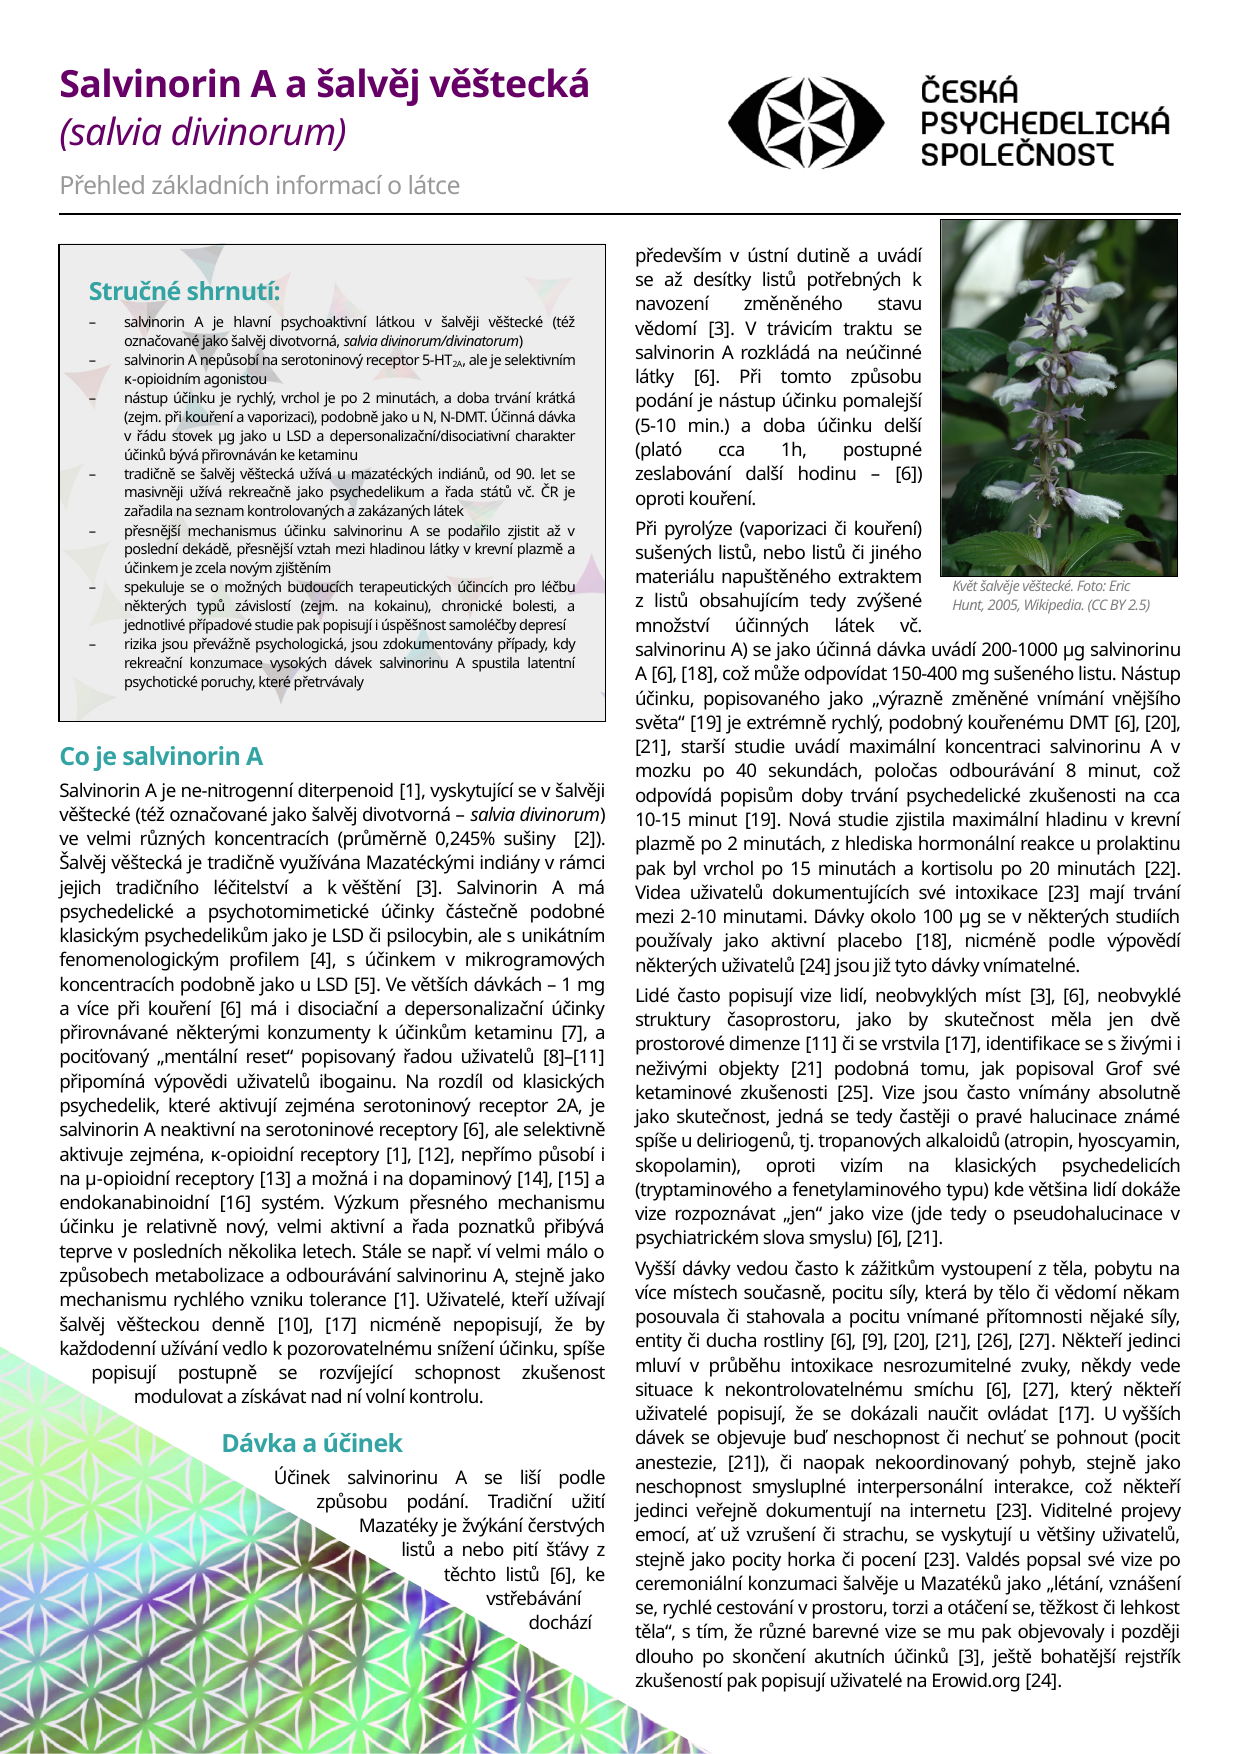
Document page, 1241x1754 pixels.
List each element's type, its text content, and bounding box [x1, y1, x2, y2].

subtitle Co je salvinorin A [59, 740, 605, 772]
title Salvinorin A a šalvěj věštecká (salvia divinorum) [59, 59, 686, 156]
text Vyšší dávky vedou často k zážitkům vystoupení z těla, pobytu na více místech současně, pocitu síly, která by tělo či vědomí někam posouvala či stahovala a pocitu vnímané přítomnosti nějaké síly, entity či ducha rostliny [6], [9], [20], [21], [26], [27]. Někteří jedinci mluví v průběhu intoxikace nesrozumitelné zvuky, někdy vede situace k nekontrolovatelnému smíchu [6], [27], který někteří uživatelé popisují, že se dokázali naučit ovládat [17]. U vyšších dávek se objevuje buď neschopnost či nechuť se pohnout (pocit anestezie, [21]), či naopak nekoordinovaný pohyb, stejně jako neschopnost smysluplné interpersonální interakce, což někteří jedinci veřejně dokumentují na internetu [23]. Viditelné projevy emocí, ať už vzrušení či strachu, se vyskytují u většiny uživatelů, stejně jako pocity horka či pocení [23]. Valdés popsal své vize po ceremoniální konzumaci šalvěje u Mazatéků jako „létání, vznášení se, rychlé cestování v prostoru, torzi a otáčení se, těžkost či lehkost těla“, s tím, že různé barevné vize se mu pak objevovaly i později dlouho po skončení akutních účinků [3], ještě bohatější rejstřík zkušeností pak popisují uživatelé na Erowid.org [24]. [635, 1129, 1181, 1566]
subtitle Dávka a účinek [59, 1427, 605, 1459]
picture [686, 41, 1216, 207]
picture [941, 220, 1177, 576]
text Salvinorin A je ne-nitrogenní diterpenoid [1], vyskytující se v šalvěji věštecké (též označované jako šalvěj divotvorná – salvia divinorum) ve velmi různých koncentracích (průměrně 0,245% sušiny [2]). Šalvěj věštecká je tradičně využívána Mazatéckými indiány v rámci jejich tradičního léčitelství a k věštění [3]. Salvinorin A má psychedelické a psychotomimetické účinky částečně podobné klasickým psychedelikům jako je LSD či psilocybin, ale s unikátním fenomenologickým profilem [4], s účinkem v mikrogramových koncentracích podobně jako u LSD [5]. Ve větších dávkách – 1 mg a více při kouření [6] má i disociační a depersonalizační účinky přirovnávané některými konzumenty k účinkům ketaminu [7], a pociťovaný „mentální reset“ popisovaný řadou uživatelů [8]–[11] připomíná výpovědi uživatelů ibogainu. Na rozdíl od klasických psychedelik, které aktivují zejména serotoninový receptor 2A, je salvinorin A neaktivní na serotoninové receptory [6], ale selektivně aktivuje zejména, κ­‑opioidní receptory [1], [12], nepřímo působí i na μ­‑opioidní receptory [13] a možná i na dopaminový [14], [15] a endokanabinoidní [16] systém. Výzkum přesného mechanismu účinku je relativně nový, velmi aktivní a řada poznatků přibývá teprve v posledních několika letech. Stále se např. ví velmi málo o způsobech metabolizace a odbourávání salvinorinu A, stejně jako mechanismu rychlého vzniku tolerance [1]. Uživatelé, kteří užívají šalvěj věšteckou denně [10], [17] nicméně nepopisují, že by každodenní užívání vedlo k pozorovatelnému snížení účinku, spíše popisují postupně se rozvíjející schopnost zkušenost modulovat a získávat nad ní volní kontrolu. [59, 778, 605, 1409]
text Při pyrolýze (vaporizaci či kouření) sušených listů, nebo listů či jiného materiálu napuštěného extraktem z listů obsahujícím tedy zvýšené množství účinných látek vč. salvinorinu A) se jako účinná dávka uvádí 200-1000 μg salvinorinu A [6], [18], což může odpovídat 150-400 mg sušeného listu. Nástup účinku, popisovaného jako „výrazně změněné vnímání vnějšího světa“ [19] je extrémně rychlý, podobný kouřenému DMT [6], [20], [21], starší studie uvádí maximální koncentraci salvinorinu A v mozku po 40 sekundách, poločas odbourávání 8 minut, což odpovídá popisům doby trvání psychedelické zkušenosti na cca 10-15 minut [19]. Nová studie zjistila maximální hladinu v krevní plazmě po 2 minutách, z hlediska hormonální reakce u prolaktinu pak byl vrchol po 15 minutách a kortisolu po 20 minutách [22]. Videa uživatelů dokumentujících své intoxikace [23] mají trvání mezi 2-10 minutami. Dávky okolo 100 μg se v některých studiích používaly jako aktivní placebo [18], nicméně podle výpovědí některých uživatelů [24] jsou již tyto dávky vnímatelné. [635, 243, 1181, 850]
subtitle Přehled základních informací o látce [59, 168, 686, 201]
table_header Stručné shrnutí: salvinorin A je hlavní psychoaktivní látkou v šalvěji věštecké (též označované jako šalvěj divotvorná, salvia divinorum/divinatorum) salvinorin A nepůsobí na serotoninový receptor 5-HT2A, ale je selektivním κ­‑opioidním agonistou nástup účinku je rychlý, vrchol je po 2 minutách, a doba trvání krátká (zejm. při kouření a vaporizaci), podobně jako u N, N-DMT. Účinná dávka v řádu stovek μg jako u LSD a depersonalizační/disociativní charakter účinků bývá přirovnáván ke ketaminu tradičně se šalvěj věštecká užívá u mazatéckých indiánů, od 90. let se masivněji užívá rekreačně jako psychedelikum a řada států vč. ČR je zařadila na seznam kontrolovaných a zakázaných látek přesnější mechanismus účinku salvinorinu A se podařilo zjistit až v poslední dekádě, přesnější vztah mezi hladinou látky v krevní plazmě a účinkem je zcela novým zjištěním spekuluje se o možných budoucích terapeutických účincích pro léčbu některých typů závislostí (zejm. na kokainu), chronické bolesti, a jednotlivé případové studie pak popisují i úspěšnost samoléčby depresí rizika jsou převážně psychologická, jsou zdokumentovány případy, kdy rekreační konzumace vysokých dávek salvinorinu A spustila latentní psychotické poruchy, které přetrvávaly [60, 245, 605, 721]
text κ-opioidní agonisté zpravidla způsobují dysforické účinky, nicméně studie se salvinorinem A naznačují, že účinky se liší podle dávky: zatímco malé dávky způsobují spíše euforické, vysoké dávky už dysforické účinky vedoucí u animálních modelů k negativním reakcím v conditioned place preference [28]. [635, 1572, 1181, 1693]
text Účinek salvinorinu A se liší podle způsobu podání. Tradiční užití Mazatéky je žvýkání čerstvých listů a nebo pití šťávy z těchto listů [6], ke vstřebávání dochází především v ústní dutině a uvádí se až desítky listů potřebných k navození změněného stavu vědomí [3]. V trávicím traktu se salvinorin A rozkládá na neúčinné látky [6]. Při tomto způsobu podání je nástup účinku pomalejší (5-10 min.) a doba účinku delší (plató cca 1h, postupné zeslabování další hodinu – [6]) oproti kouření. [59, 1465, 605, 1659]
text Lidé často popisují vize lidí, neobvyklých míst [3], [6], neobvyklé struktury časoprostoru, jako by skutečnost měla jen dvě prostorové dimenze [11] či se vrstvila [17], identifikace se s živými i neživými objekty [21] podobná tomu, jak popisoval Grof své ketaminové zkušenosti [25]. Vize jsou často vnímány absolutně jako skutečnost, jedná se tedy častěji o pravé halucinace známé spíše u deliriogenů, tj. tropanových alkaloidů (atropin, hyoscyamin, skopolamin), oproti vizím na klasických psychedelicích (tryptaminového a fenetylaminového typu) kde většina lidí dokáže vize rozpoznávat „jen“ jako vize (jde tedy o pseudohalucinace v psychiatrickém slova smyslu) [6], [21]. [635, 856, 1181, 1123]
text Květ šalvěje věštecké. Foto: Eric Hunt, 2005, Wikipedia. (CC BY 2.5) [952, 577, 1166, 615]
